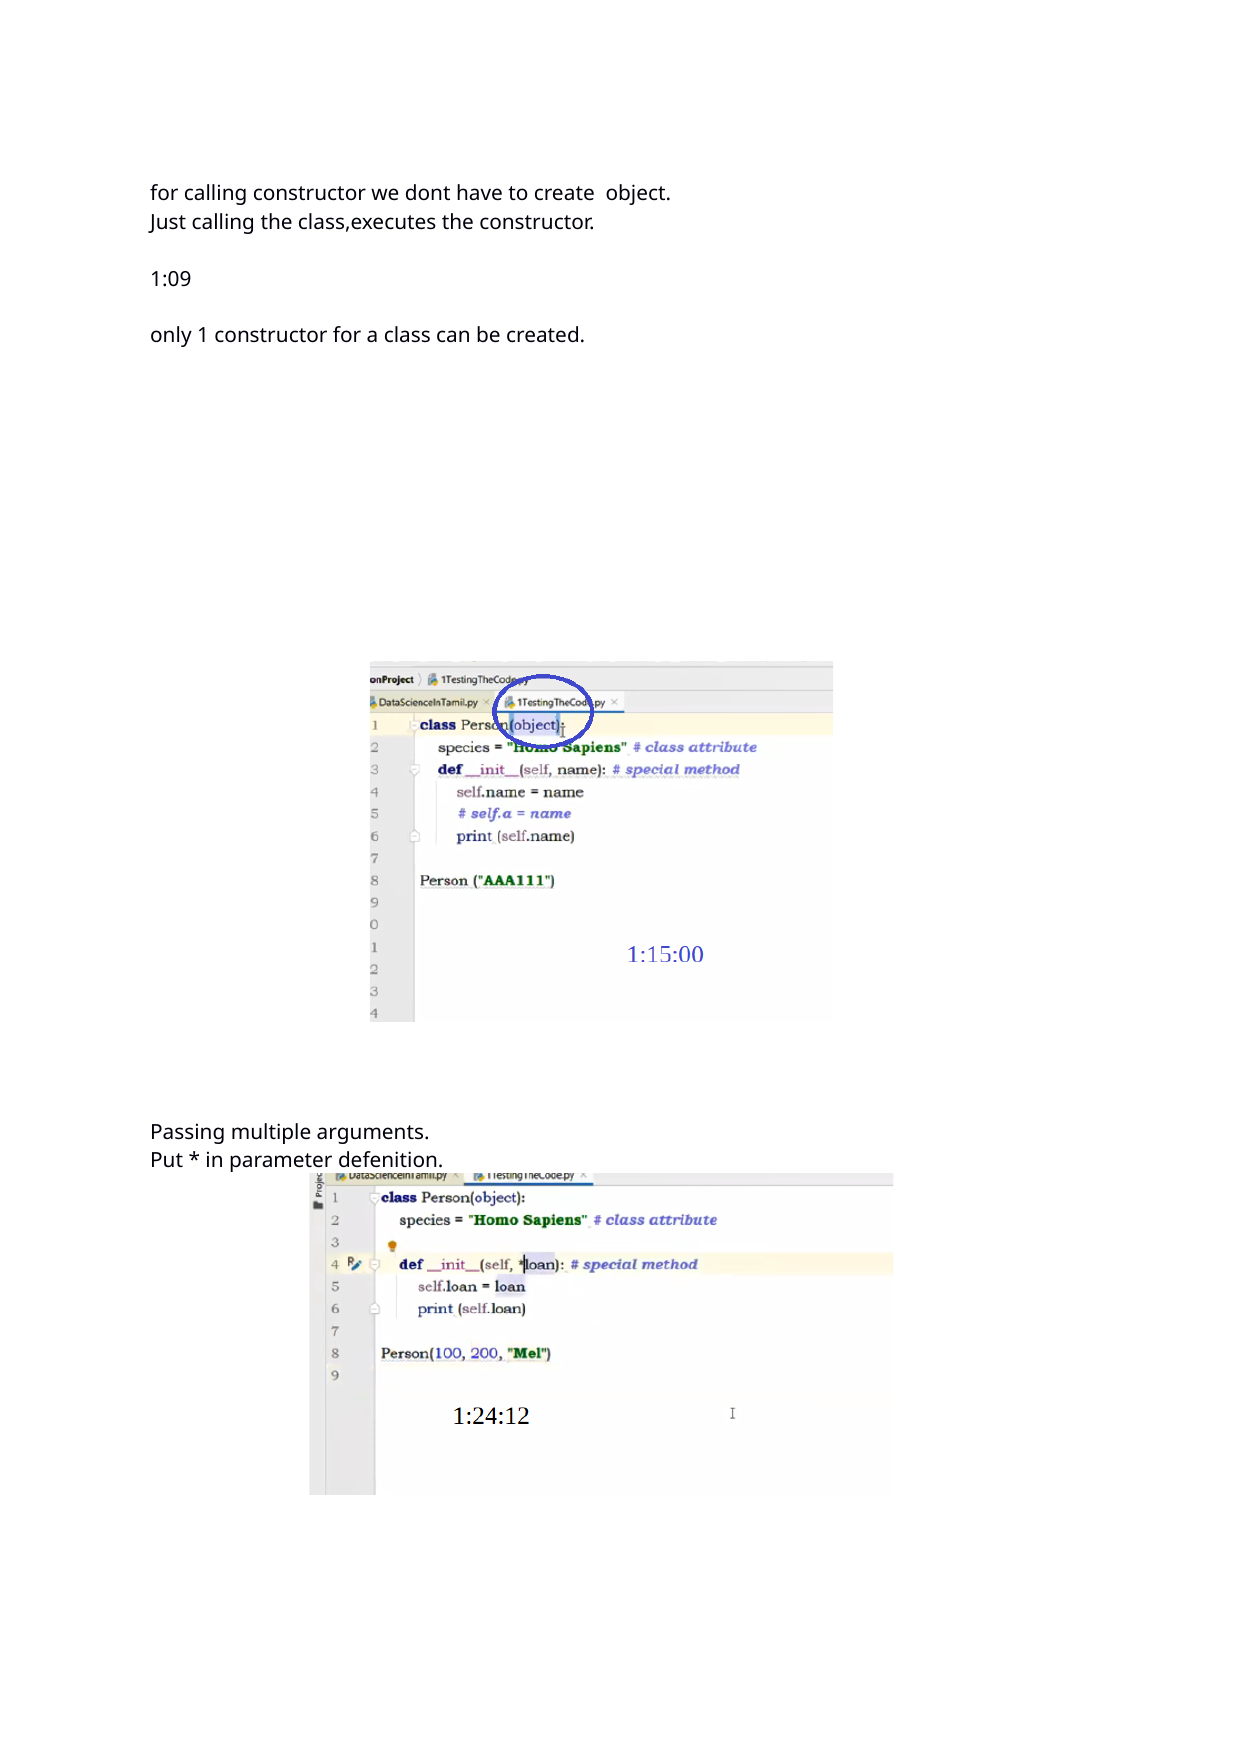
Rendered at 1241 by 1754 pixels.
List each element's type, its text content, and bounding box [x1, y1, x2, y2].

picture [309, 1173, 894, 1495]
text 1:09 [150, 264, 1053, 292]
text for calling constructor we dont have to create object. [150, 178, 1053, 207]
text Just calling the class,executes the constructor. [150, 207, 1053, 235]
text Passing multiple arguments. [150, 1117, 1053, 1145]
picture [369, 661, 834, 1022]
text Put * in parameter defenition. [150, 1145, 1053, 1174]
text only 1 constructor for a class can be created. [150, 321, 1053, 349]
